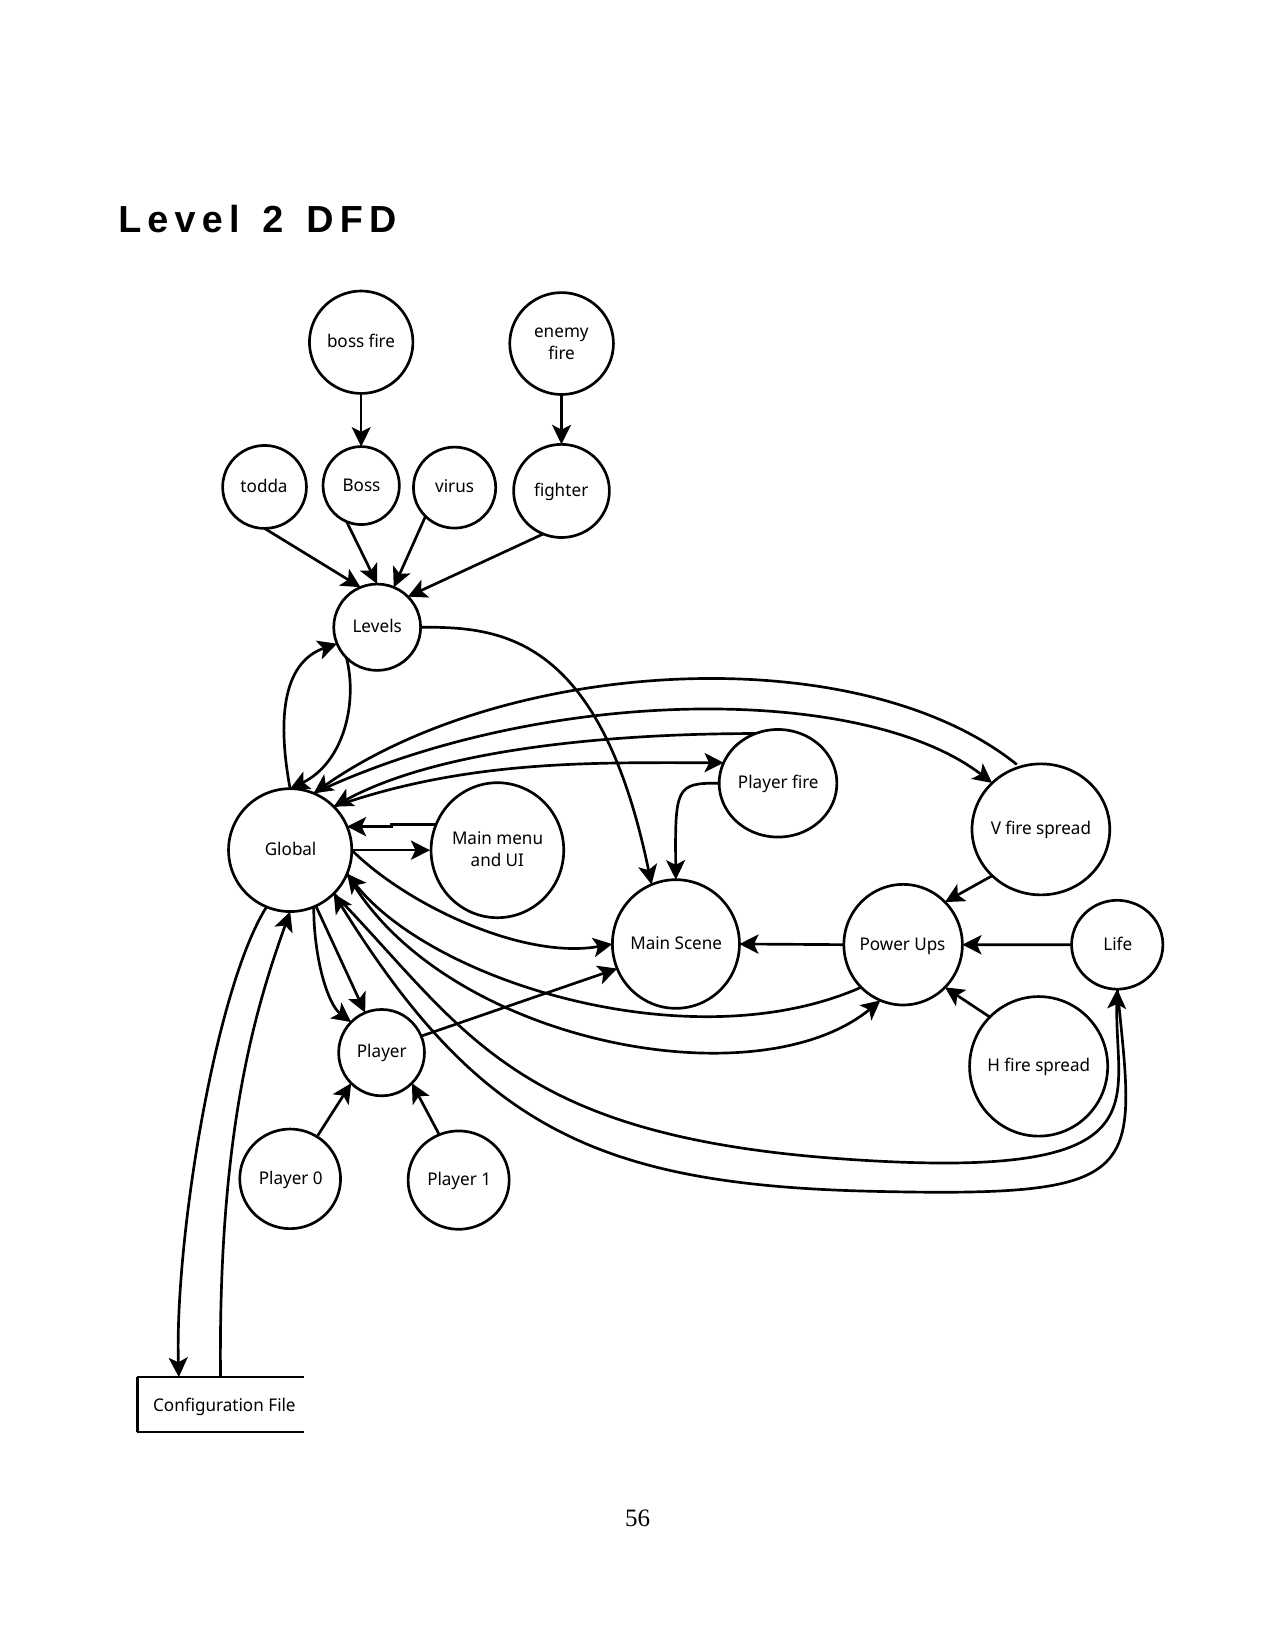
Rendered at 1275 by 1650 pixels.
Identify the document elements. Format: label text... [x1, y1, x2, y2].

subtitle Level 2 DFD [118, 197, 1157, 241]
